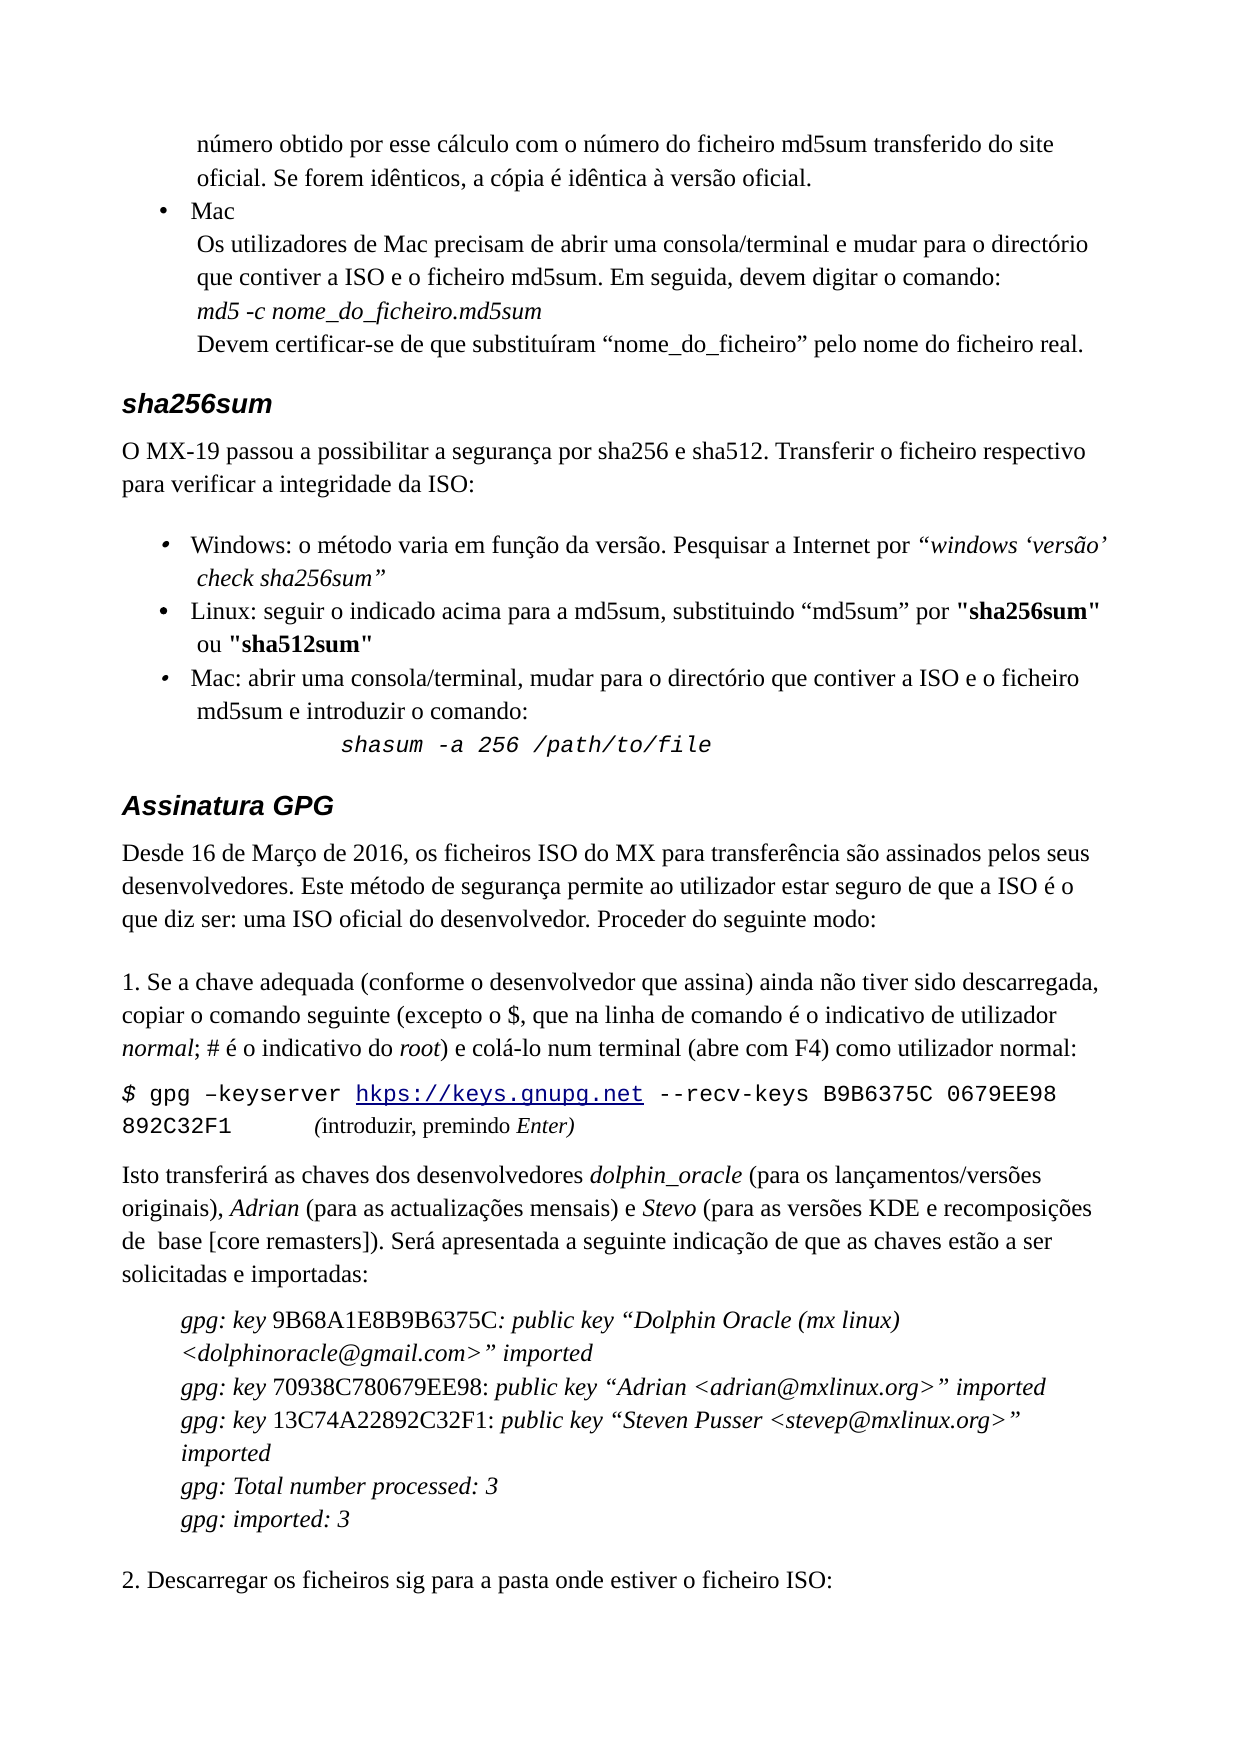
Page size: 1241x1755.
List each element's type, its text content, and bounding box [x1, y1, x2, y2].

list Linux: seguir o indicado acima para a md5sum, substituindo “md5sum” por "sha256sum" ou "sha512sum" [153, 591, 1122, 657]
text 1. Se a chave adequada (conforme o desenvolvedor que assina) ainda não tiver sido descarregada, copiar o comando seguinte (excepto o $, que na linha de comando é o indicativo de utilizador normal; # é o indicativo do root) e colá-lo num terminal (abre com F4) como utilizador normal: [115, 962, 1122, 1062]
list Mac Os utilizadores de Mac precisam de abrir uma consola/terminal e mudar para o directório que contiver a ISO e o ficheiro md5sum. Em seguida, devem digitar o comando: md5 -c nome_do_ficheiro.md5sum Devem certificar-se de que substituíram “nome_do_ficheiro” pelo nome do ficheiro real. [153, 191, 1122, 364]
text Desde 16 de Março de 2016, os ficheiros ISO do MX para transferência são assinados pelos seus desenvolvedores. Este método de segurança permite ao utilizador estar seguro de que a ISO é o que diz ser: uma ISO oficial do desenvolvedor. Proceder do seguinte modo: [115, 833, 1122, 933]
text Isto transferirá as chaves dos desenvolvedores dolphin_oracle (para os lançamentos/versões originais), Adrian (para as actualizações mensais) e Stevo (para as versões KDE e recomposições de base [core remasters]). Será apresentada a seguinte indicação de que as chaves estão a ser solicitadas e importadas: [115, 1154, 1122, 1294]
text gpg: key 9B68A1E8B9B6375C: public key “Dolphin Oracle (mx linux) <dolphinoracle@gmail.com>” imported gpg: key 70938C780679EE98: public key “Adrian <adrian@mxlinux.org>” imported gpg: key 13C74A22892C32F1: public key “Steven Pusser <stevep@mxlinux.org>” imported gpg: Total number processed: 3 gpg: imported: 3 [174, 1300, 1122, 1539]
text O MX-19 passou a possibilitar a segurança por sha256 e sha512. Transferir o ficheiro respectivo para verificar a integridade da ISO: [115, 431, 1122, 504]
list Mac: abrir uma consola/terminal, mudar para o directório que contiver a ISO e o ficheiro md5sum e introduzir o comando: shasum -a 256 /path/to/file [153, 657, 1122, 766]
subtitle Assinatura GPG [115, 784, 1122, 821]
subtitle sha256sum [115, 382, 1122, 419]
text $ gpg –keyserver hkps://keys.gnupg.net --recv-keys B9B6375C 0679EE98 892C32F1 (introduzir, premindo Enter) [115, 1076, 1122, 1141]
list Windows: o método varia em função da versão. Pesquisar a Internet por “windows ‘versão’ check sha256sum” [153, 524, 1122, 591]
text 2. Descarregar os ficheiros sig para a pasta onde estiver o ficheiro ISO: [115, 1560, 1122, 1600]
list número obtido por esse cálculo com o número do ficheiro md5sum transferido do site oficial. Se forem idênticos, a cópia é idêntica à versão oficial. [153, 124, 1122, 191]
